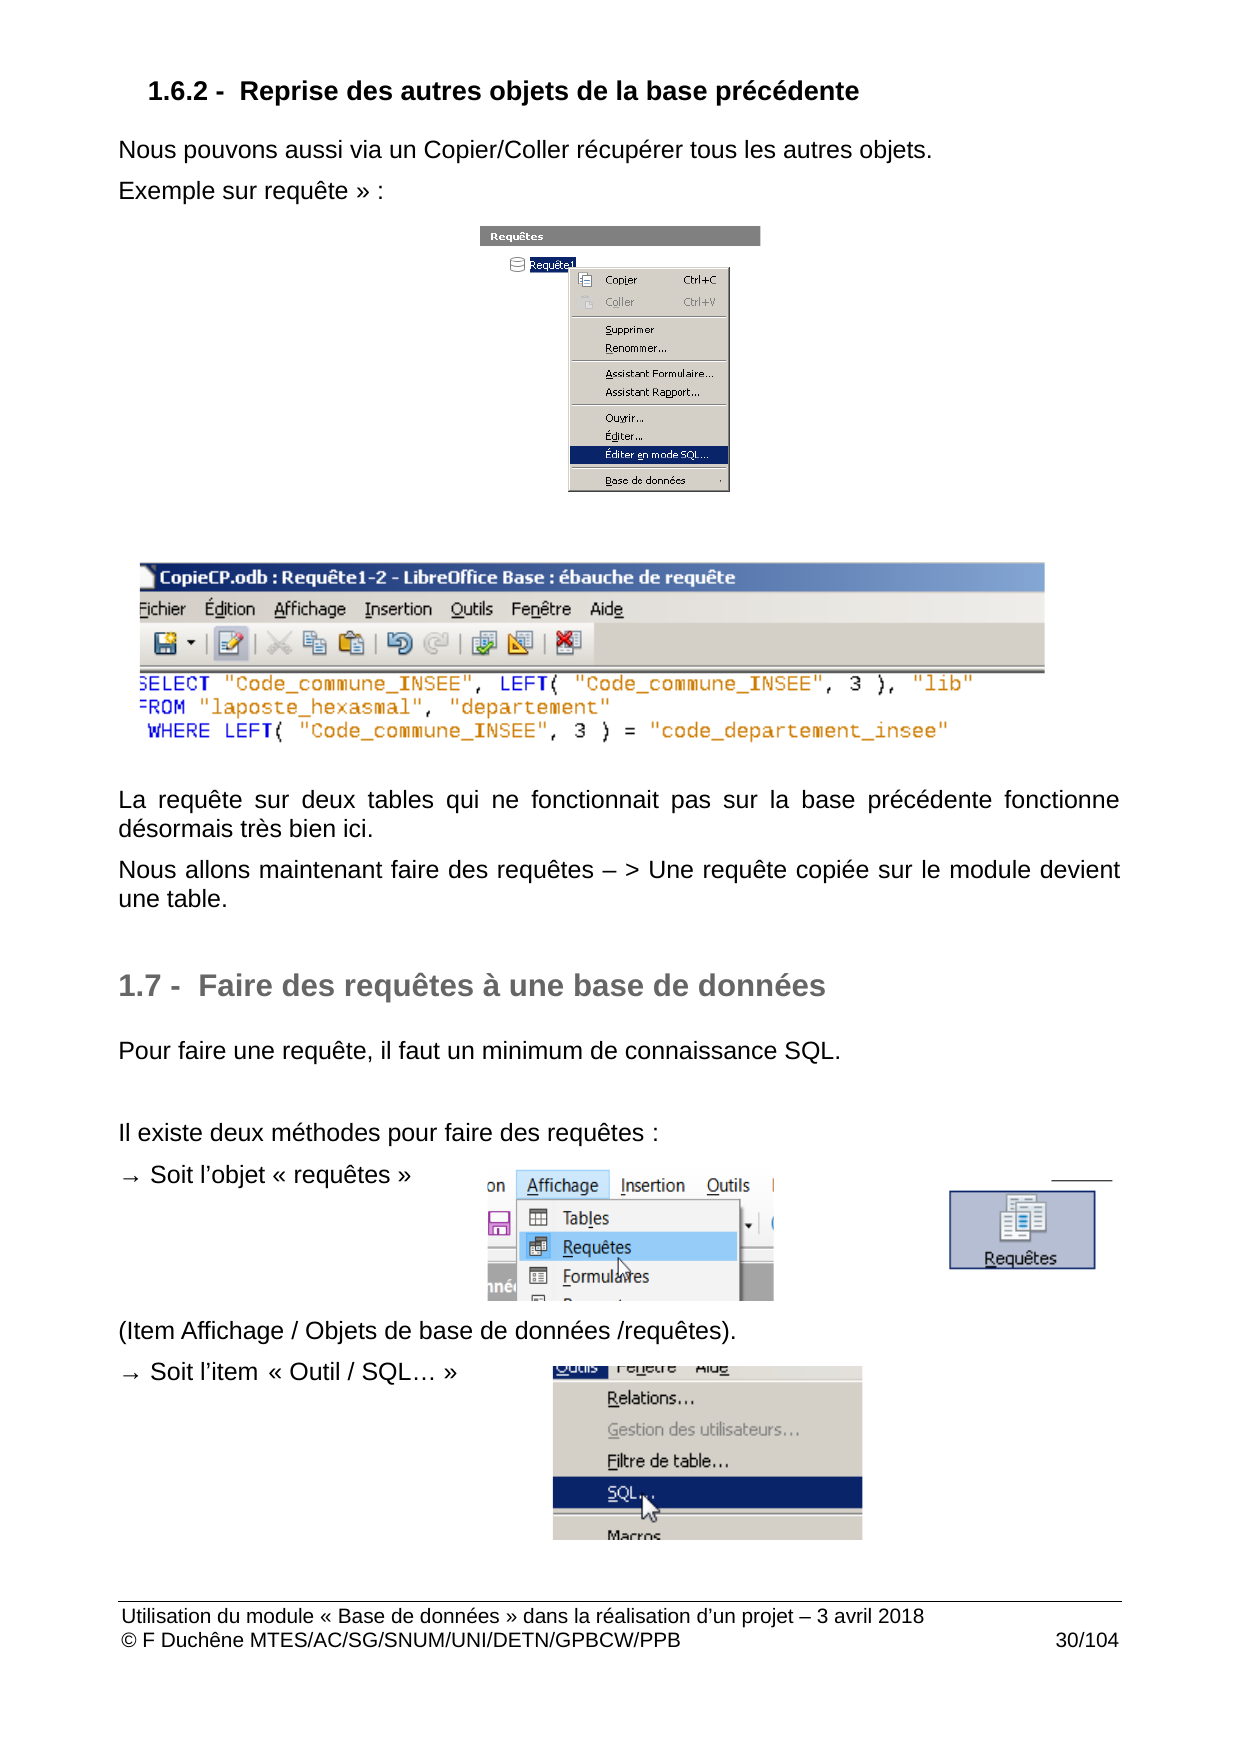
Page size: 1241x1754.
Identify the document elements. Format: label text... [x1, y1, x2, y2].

text Exemple sur requête » : [118, 176, 1122, 205]
subtitle Reprise des autres objets de la base précédente [148, 75, 1122, 106]
picture [948, 1180, 1113, 1282]
text → Soit l’objet « requêtes » [118, 1160, 487, 1188]
picture [139, 562, 1045, 769]
text Nous allons maintenant faire des requêtes – > Une requête copiée sur le module devient une table. [118, 855, 1122, 912]
text La requête sur deux tables qui ne fonctionnait pas sur la base précédente fonctionne désormais très bien ici. [118, 785, 1122, 842]
text [774, 1160, 1122, 1188]
text Nous pouvons aussi via un Copier/Coller récupérer tous les autres objets. [118, 135, 1122, 164]
text → Soit l’item « Outil / SQL… » [118, 1357, 1122, 1386]
subtitle Faire des requêtes à une base de données [118, 967, 1122, 1003]
picture [552, 1366, 863, 1540]
text Il existe deux méthodes pour faire des requêtes : [118, 1118, 1122, 1147]
text Pour faire une requête, il faut un minimum de connaissance SQL. [118, 1036, 1122, 1065]
picture [487, 1159, 774, 1301]
text (Item Affichage / Objets de base de données /requêtes). [118, 1316, 1122, 1345]
